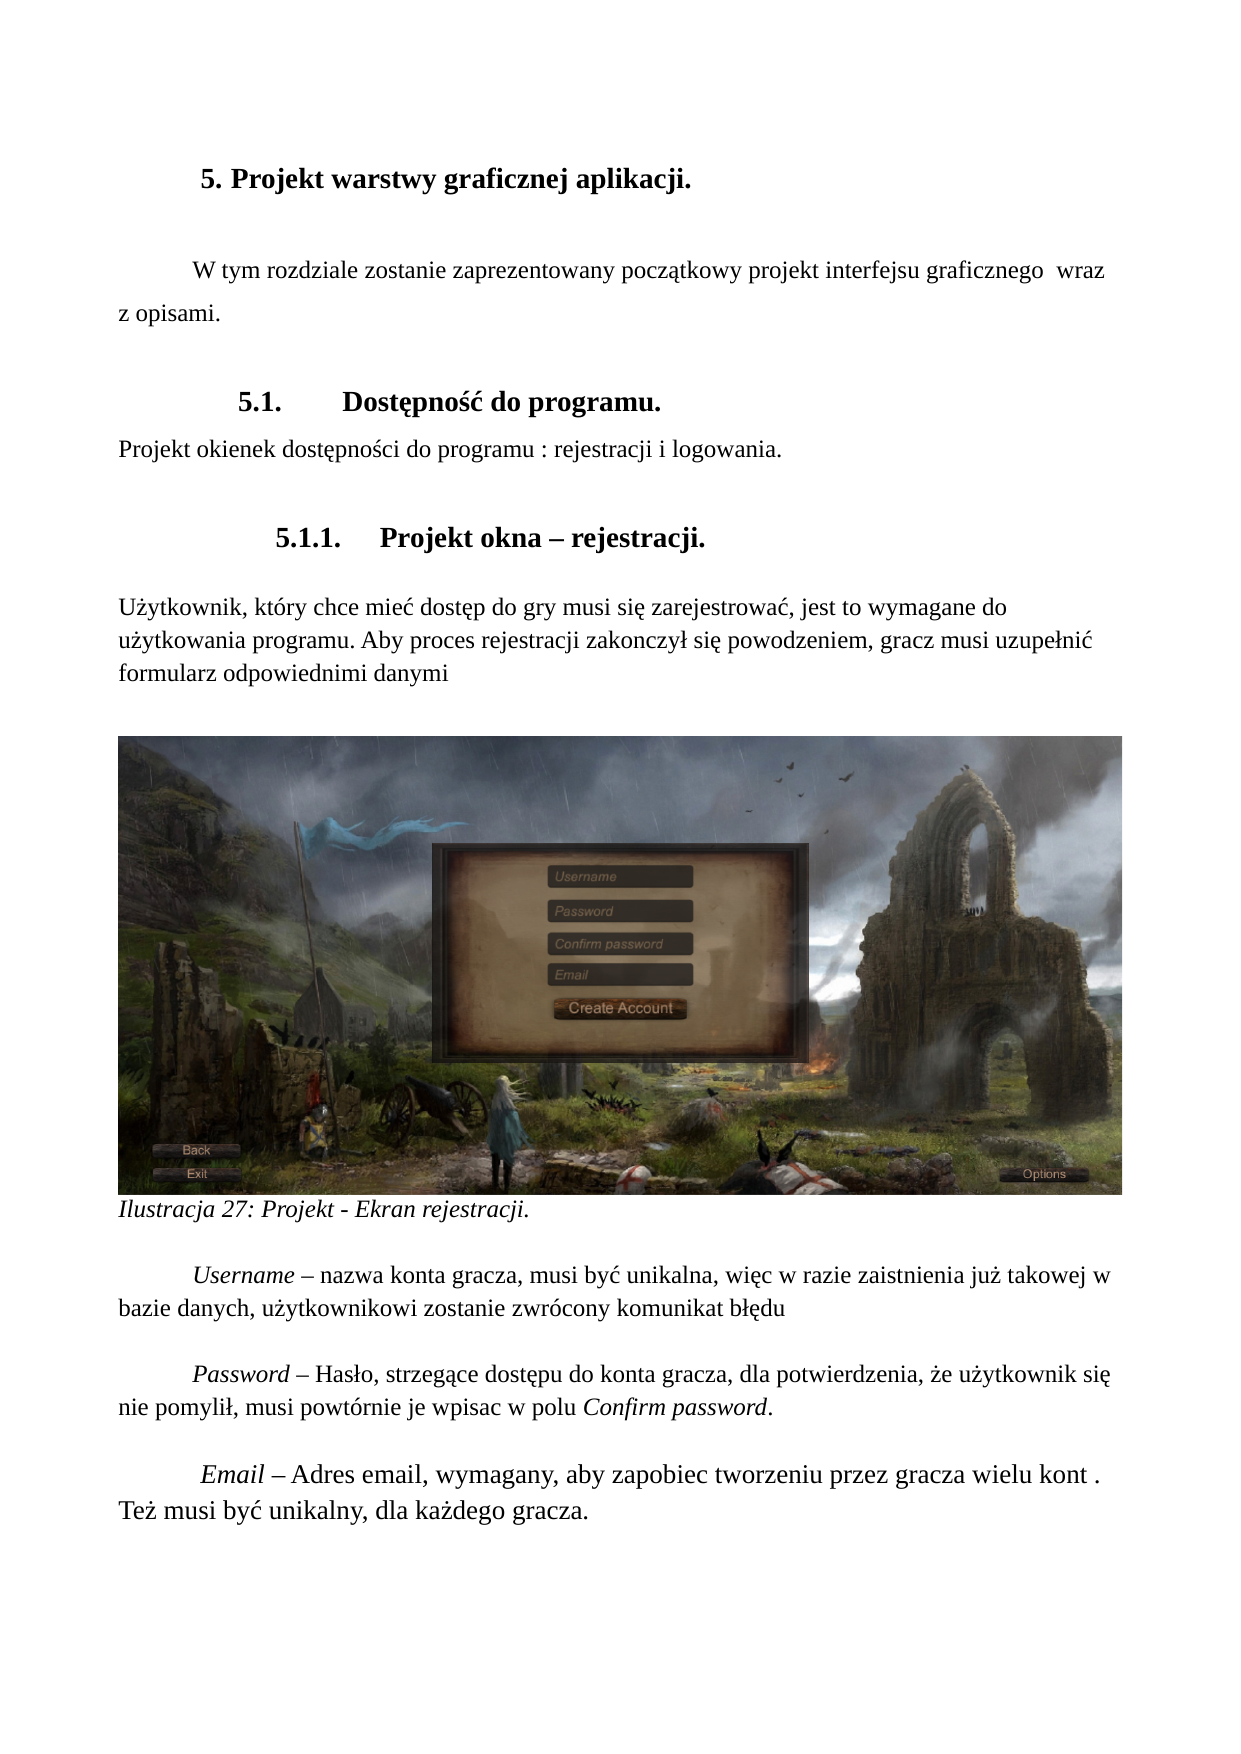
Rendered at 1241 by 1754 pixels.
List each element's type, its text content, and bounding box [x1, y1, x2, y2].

text Projekt okienek dostępności do programu : rejestracji i logowania. [118, 434, 1122, 463]
text Username – nazwa konta gracza, musi być unikalna, więc w razie zaistnienia już takowej w bazie danych, użytkownikowi zostanie zwrócony komunikat błędu [118, 1260, 1122, 1322]
text Password – Hasło, strzegące dostępu do konta gracza, dla potwierdzenia, że użytkownik się nie pomylił, musi powtórnie je wpisac w polu Confirm password. [118, 1359, 1122, 1421]
text Ilustracja 27: Projekt - Ekran rejestracji. [118, 1195, 1122, 1223]
list Projekt okna – rejestracji. [268, 521, 1122, 554]
list Projekt warstwy graficznej aplikacji. [193, 161, 1122, 195]
picture [118, 736, 1123, 1195]
text W tym rozdziale zostanie zaprezentowany początkowy projekt interfejsu graficznego wraz z opisami. [118, 255, 1122, 327]
list Dostępność do programu. [231, 384, 1122, 418]
text Email – Adres email, wymagany, aby zapobiec tworzeniu przez gracza wielu kont . Też musi być unikalny, dla każdego gracza. [118, 1458, 1122, 1525]
text Użytkownik, który chce mieć dostęp do gry musi się zarejestrować, jest to wymagane do użytkowania programu. Aby proces rejestracji zakonczył się powodzeniem, gracz musi uzupełnić formularz odpowiednimi danymi [118, 592, 1122, 687]
